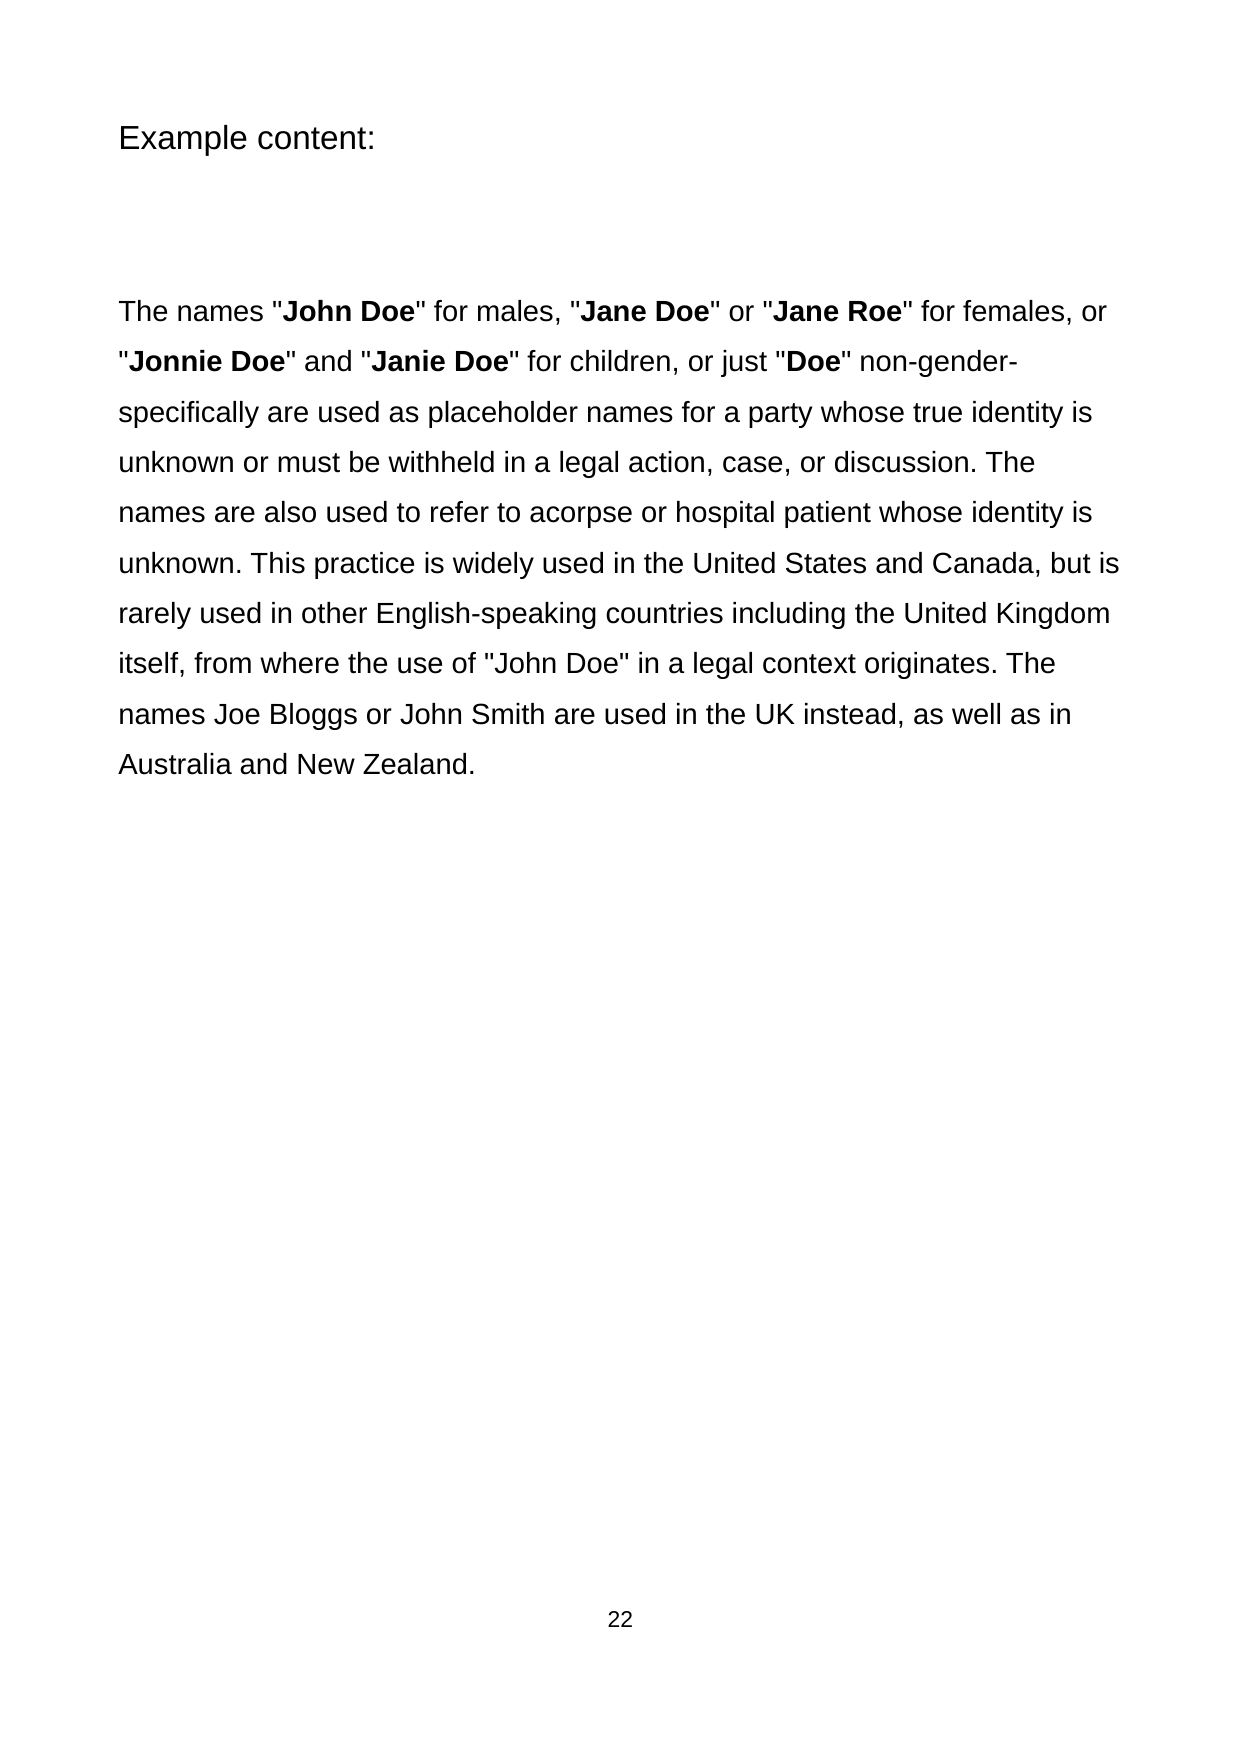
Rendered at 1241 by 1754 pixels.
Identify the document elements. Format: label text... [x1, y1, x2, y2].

text The names "John Doe" for males, "Jane Doe" or "Jane Roe" for females, or "Jonnie Doe" and "Janie Doe" for children, or just "Doe" non-gender-specifically are used as placeholder names for a party whose true identity is unknown or must be withheld in a legal action, case, or discussion. The names are also used to refer to acorpse or hospital patient whose identity is unknown. This practice is widely used in the United States and Canada, but is rarely used in other English-speaking countries including the United Kingdom itself, from where the use of "John Doe" in a legal context originates. The names Joe Bloggs or John Smith are used in the UK instead, as well as in Australia and New Zealand. [118, 294, 1122, 781]
text Example content: [118, 118, 1122, 157]
